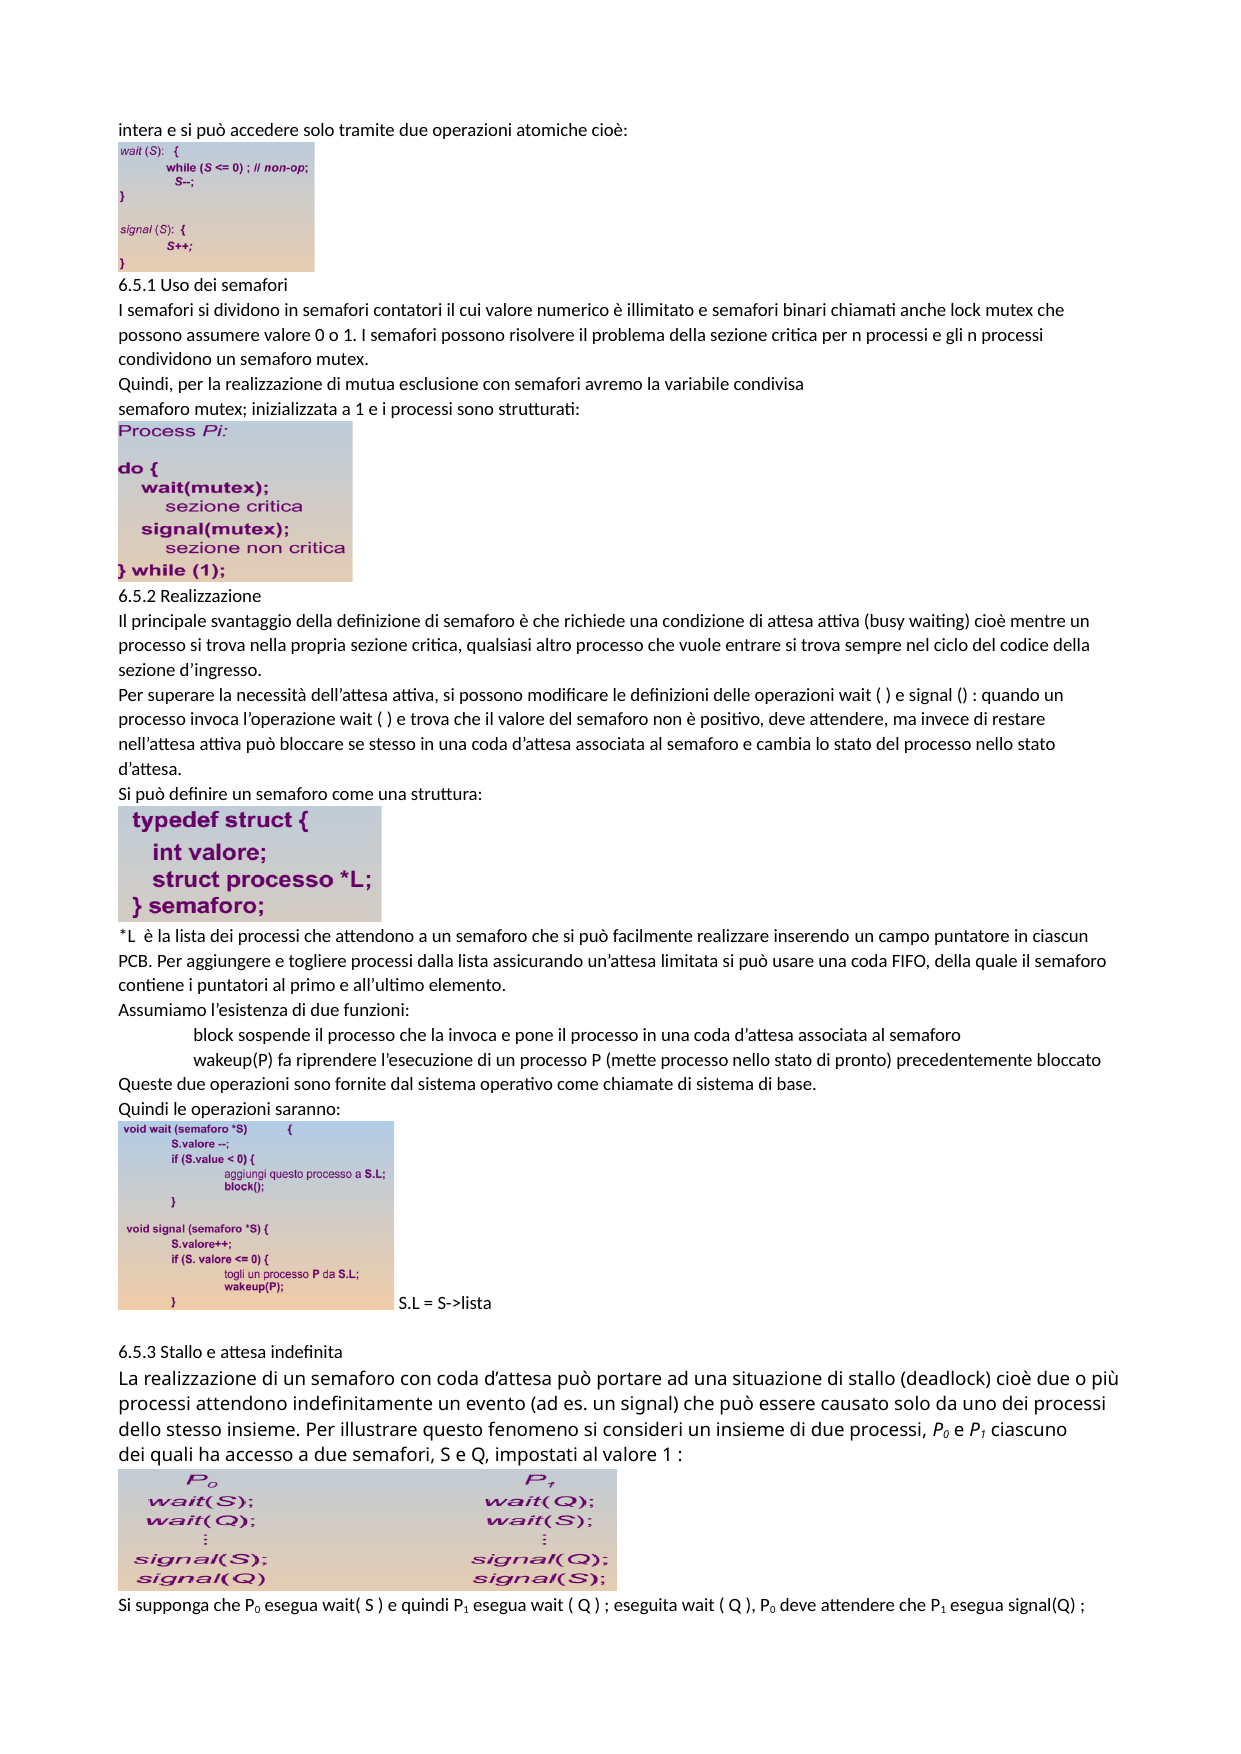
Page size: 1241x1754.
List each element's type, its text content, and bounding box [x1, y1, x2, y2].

picture [118, 1469, 617, 1591]
list block sospende il processo che la invoca e pone il processo in una coda d’attesa associata al semaforo [193, 1023, 1122, 1046]
text 6.5.3 Stallo e attesa indefinita [118, 1340, 1122, 1363]
text I semafori si dividono in semafori contatori il cui valore numerico è illimitato e semafori binari chiamati anche lock mutex che possono assumere valore 0 o 1. I semafori possono risolvere il problema della sezione critica per n processi e gli n processi condividono un semaforo mutex. [118, 298, 1122, 370]
text *L è la lista dei processi che attendono a un semaforo che si può facilmente realizzare inserendo un campo puntatore in ciascun PCB. Per aggiungere e togliere processi dalla lista assicurando un’attesa limitata si può usare una coda FIFO, della quale il semaforo contiene i puntatori al primo e all’ultimo elemento. [118, 924, 1122, 997]
picture [118, 142, 315, 272]
text 6.5.2 Realizzazione [118, 584, 1122, 607]
text intera e si può accedere solo tramite due operazioni atomiche cioè: [118, 118, 1122, 141]
picture [118, 806, 382, 922]
text Per superare la necessità dell’attesa attiva, si possono modificare le definizioni delle operazioni wait ( ) e signal () : quando un processo invoca l’operazione wait ( ) e trova che il valore del semaforo non è positivo, deve attendere, ma invece di restare nell’attesa attiva può bloccare se stesso in una coda d’attesa associata al semaforo e cambia lo stato del processo nello stato d’attesa. [118, 683, 1122, 780]
text 6.5.1 Uso dei semafori [118, 273, 1122, 296]
picture [118, 421, 353, 582]
text semaforo mutex; inizializzata a 1 e i processi sono strutturati: [118, 397, 1122, 420]
picture [118, 1121, 395, 1310]
list wakeup(P) fa riprendere l’esecuzione di un processo P (mette processo nello stato di pronto) precedentemente bloccato [193, 1048, 1122, 1071]
text S.L = S->lista [118, 1122, 1122, 1314]
text Assumiamo l’esistenza di due funzioni: [118, 998, 1122, 1021]
text Il principale svantaggio della definizione di semaforo è che richiede una condizione di attesa attiva (busy waiting) cioè mentre un processo si trova nella propria sezione critica, qualsiasi altro processo che vuole entrare si trova sempre nel ciclo del codice della sezione d’ingresso. [118, 609, 1122, 681]
text Quindi le operazioni saranno: [118, 1097, 1122, 1120]
text Queste due operazioni sono fornite dal sistema operativo come chiamate di sistema di base. [118, 1072, 1122, 1095]
text dei quali ha accesso a due semafori, S e Q, impostati al valore 1 : [118, 1442, 1122, 1467]
text Quindi, per la realizzazione di mutua esclusione con semafori avremo la variabile condivisa [118, 372, 1122, 395]
text Si può definire un semaforo come una struttura: [118, 782, 1122, 804]
text La realizzazione di un semaforo con coda d’attesa può portare ad una situazione di stallo (deadlock) cioè due o più processi attendono indefinitamente un evento (ad es. un signal) che può essere causato solo da uno dei processi dello stesso insieme. Per illustrare questo fenomeno si consideri un insieme di due processi, P0 e P1 ciascuno [118, 1365, 1122, 1442]
text Si supponga che P0 esegua wait( S ) e quindi P1 esegua wait ( Q ) ; eseguita wait ( Q ), P0 deve attendere che P1 esegua signal(Q) ; [118, 1593, 1122, 1616]
